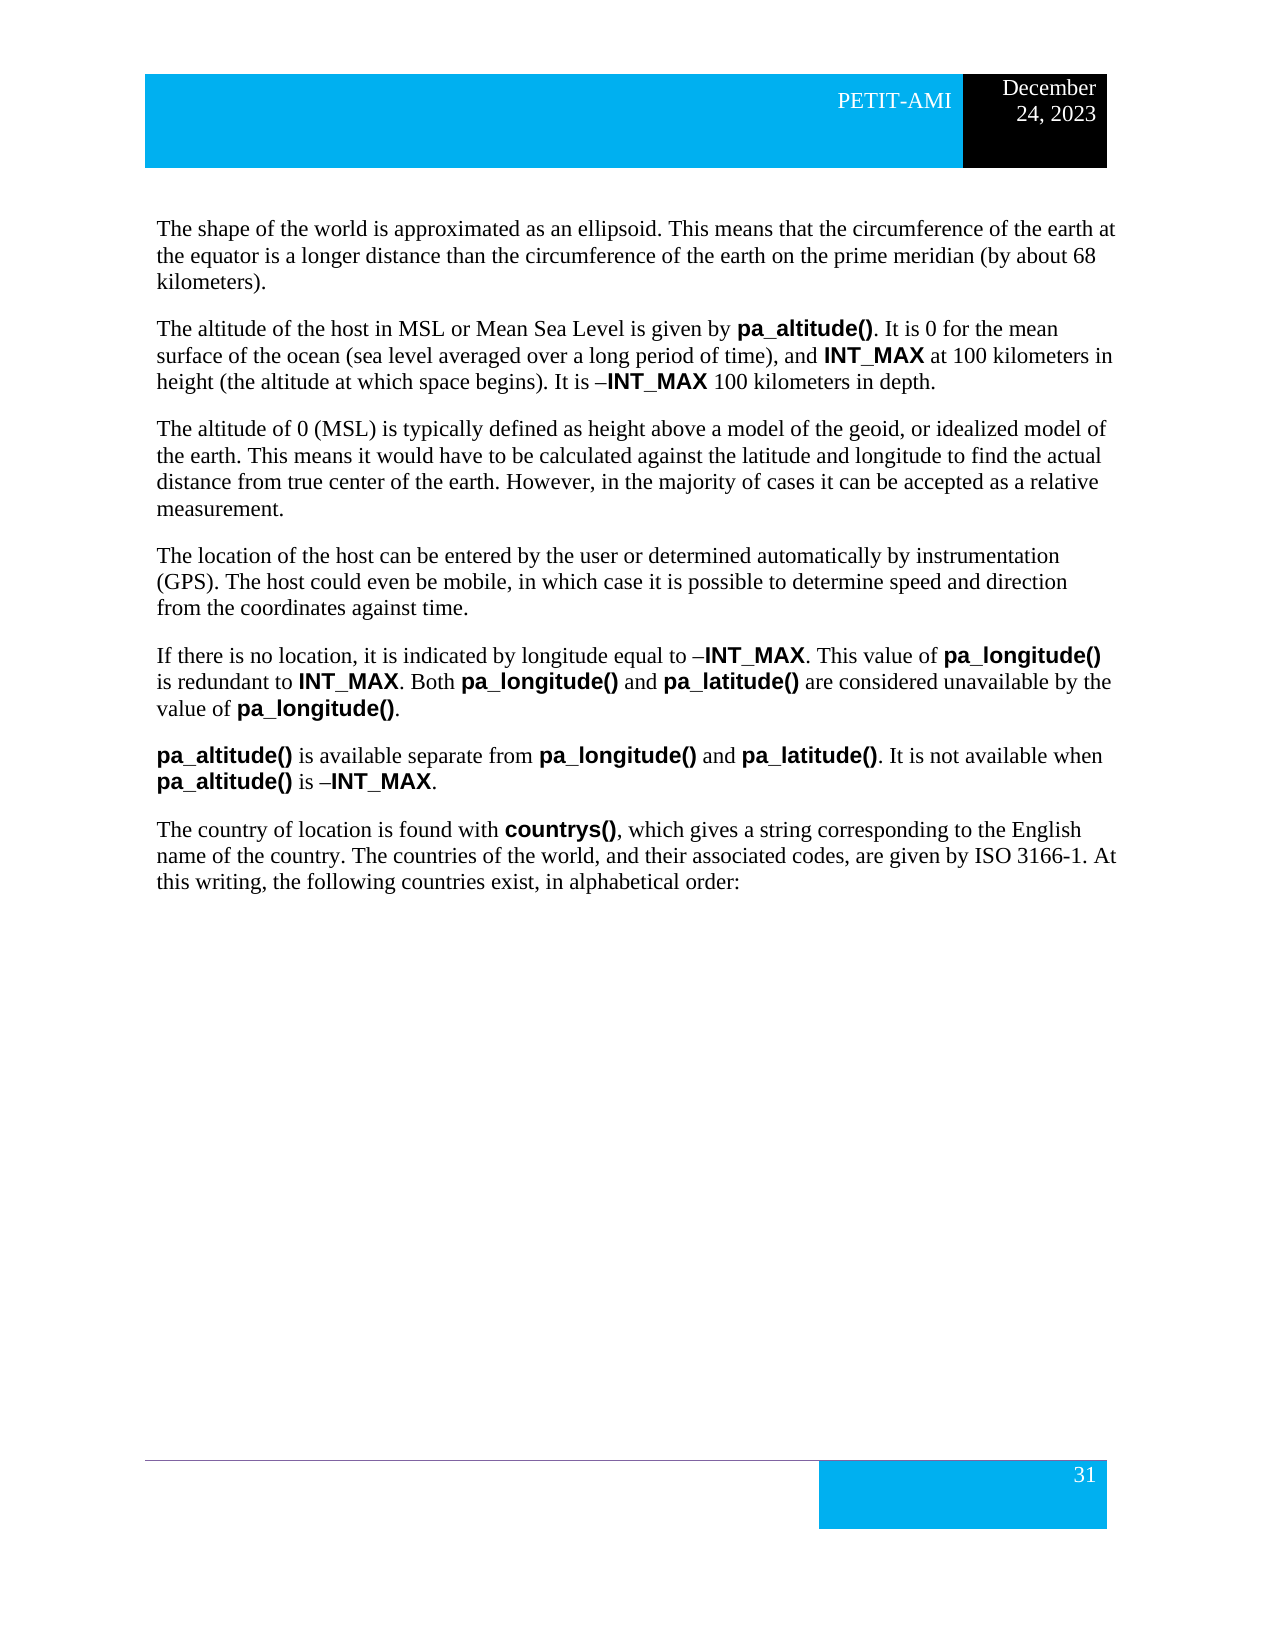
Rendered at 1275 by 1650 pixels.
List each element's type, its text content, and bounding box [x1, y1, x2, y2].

text The country of location is found with countrys(), which gives a string corresponding to the English name of the country. The countries of the world, and their associated codes, are given by ISO 3166-1. At this writing, the following countries exist, in alphabetical order: [156, 816, 1118, 895]
text The altitude of the host in MSL or Mean Sea Level is given by pa_altitude(). It is 0 for the mean surface of the ocean (sea level averaged over a long period of time), and INT_MAX at 100 kilometers in height (the altitude at which space begins). It is –INT_MAX 100 kilometers in depth. [156, 315, 1118, 395]
text pa_altitude() is available separate from pa_longitude() and pa_latitude(). It is not available when pa_altitude() is –INT_MAX. [156, 742, 1118, 795]
text If there is no location, it is indicated by longitude equal to –INT_MAX. This value of pa_longitude() is redundant to INT_MAX. Both pa_longitude() and pa_latitude() are considered unavailable by the value of pa_longitude(). [156, 642, 1118, 721]
text The altitude of 0 (MSL) is typically defined as height above a model of the geoid, or idealized model of the earth. This means it would have to be calculated against the latitude and longitude to find the actual distance from true center of the earth. However, in the majority of cases it can be accepted as a relative measurement. [156, 416, 1118, 521]
text The location of the host can be entered by the user or determined automatically by instrumentation (GPS). The host could even be mobile, in which case it is possible to determine speed and direction from the coordinates against time. [156, 542, 1118, 621]
text The shape of the world is approximated as an ellipsoid. This means that the circumference of the earth at the equator is a longer distance than the circumference of the earth on the prime meridian (by about 68 kilometers). [156, 215, 1118, 294]
